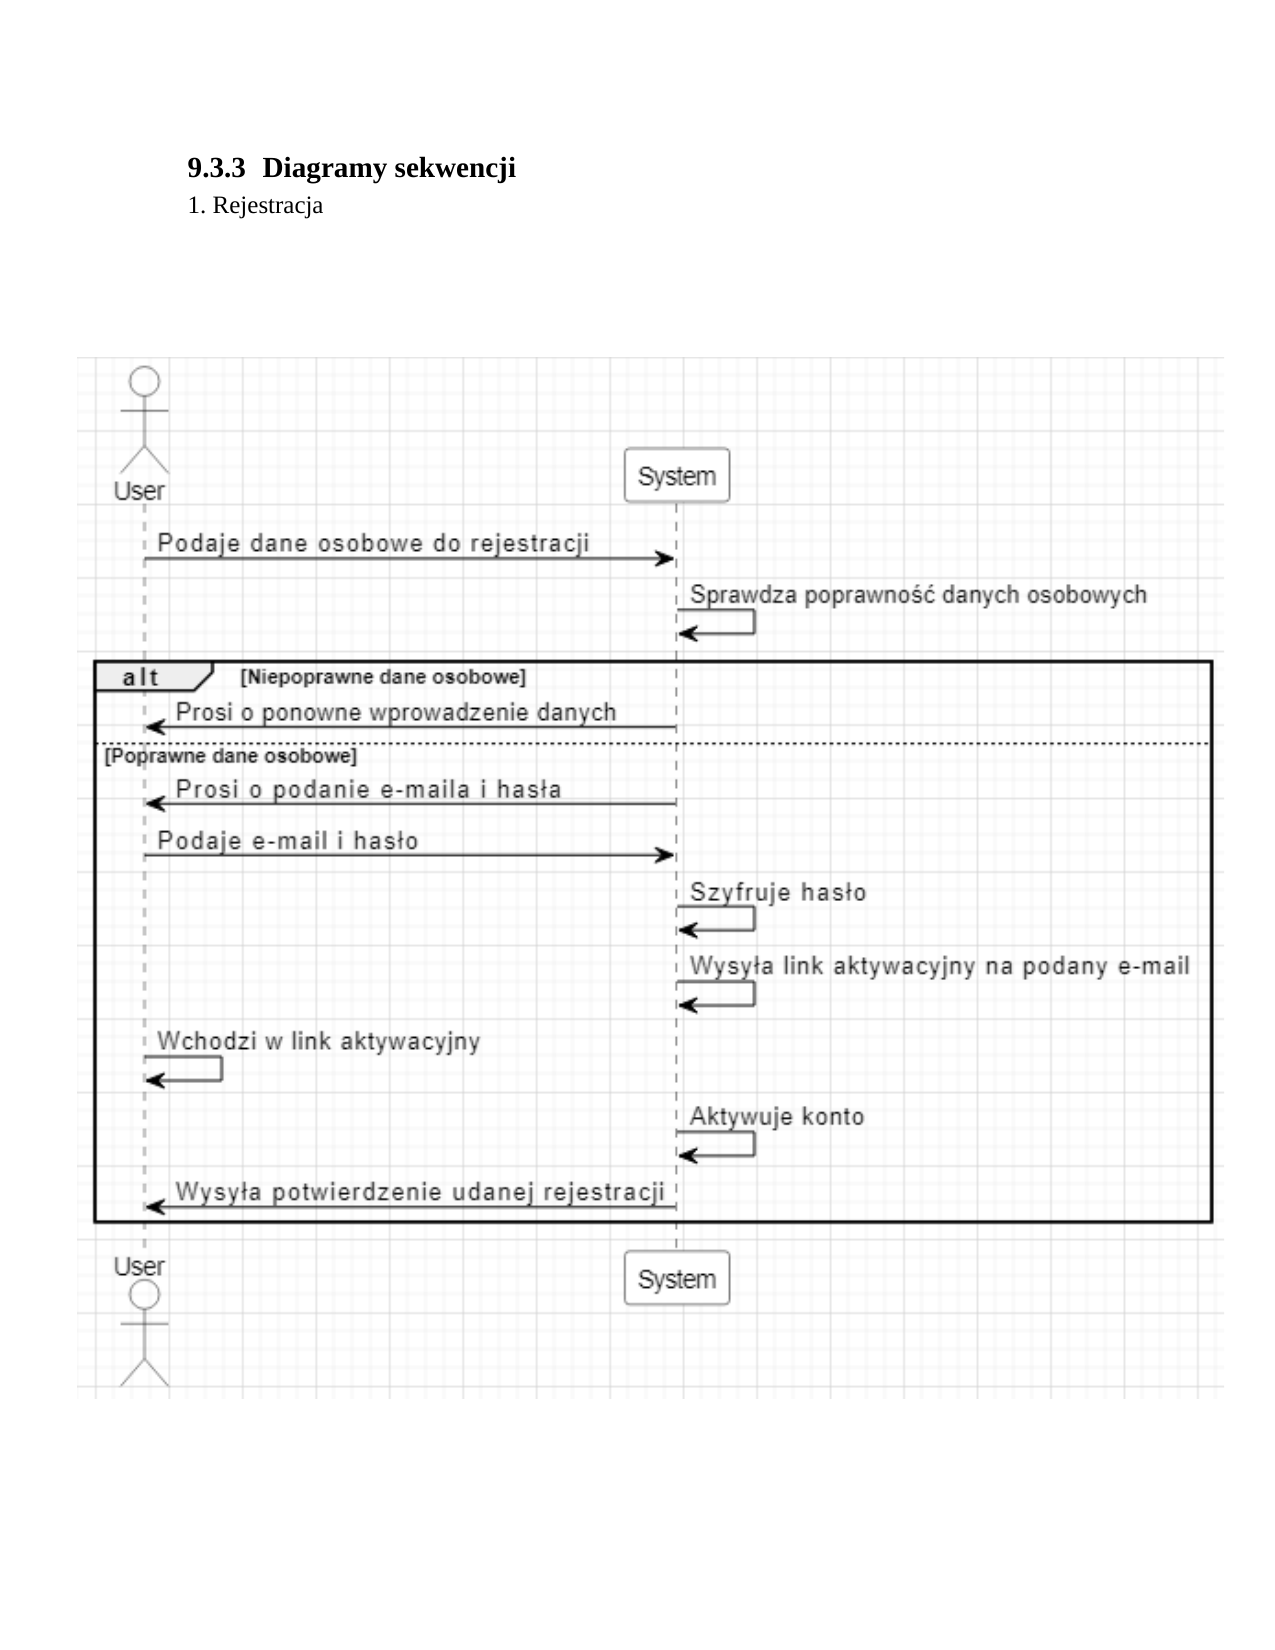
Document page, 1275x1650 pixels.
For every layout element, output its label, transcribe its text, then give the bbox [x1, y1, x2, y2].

subtitle Diagramy sekwencji [187, 150, 1087, 183]
text 1. Rejestracja [187, 190, 1087, 218]
picture [77, 357, 1225, 1399]
